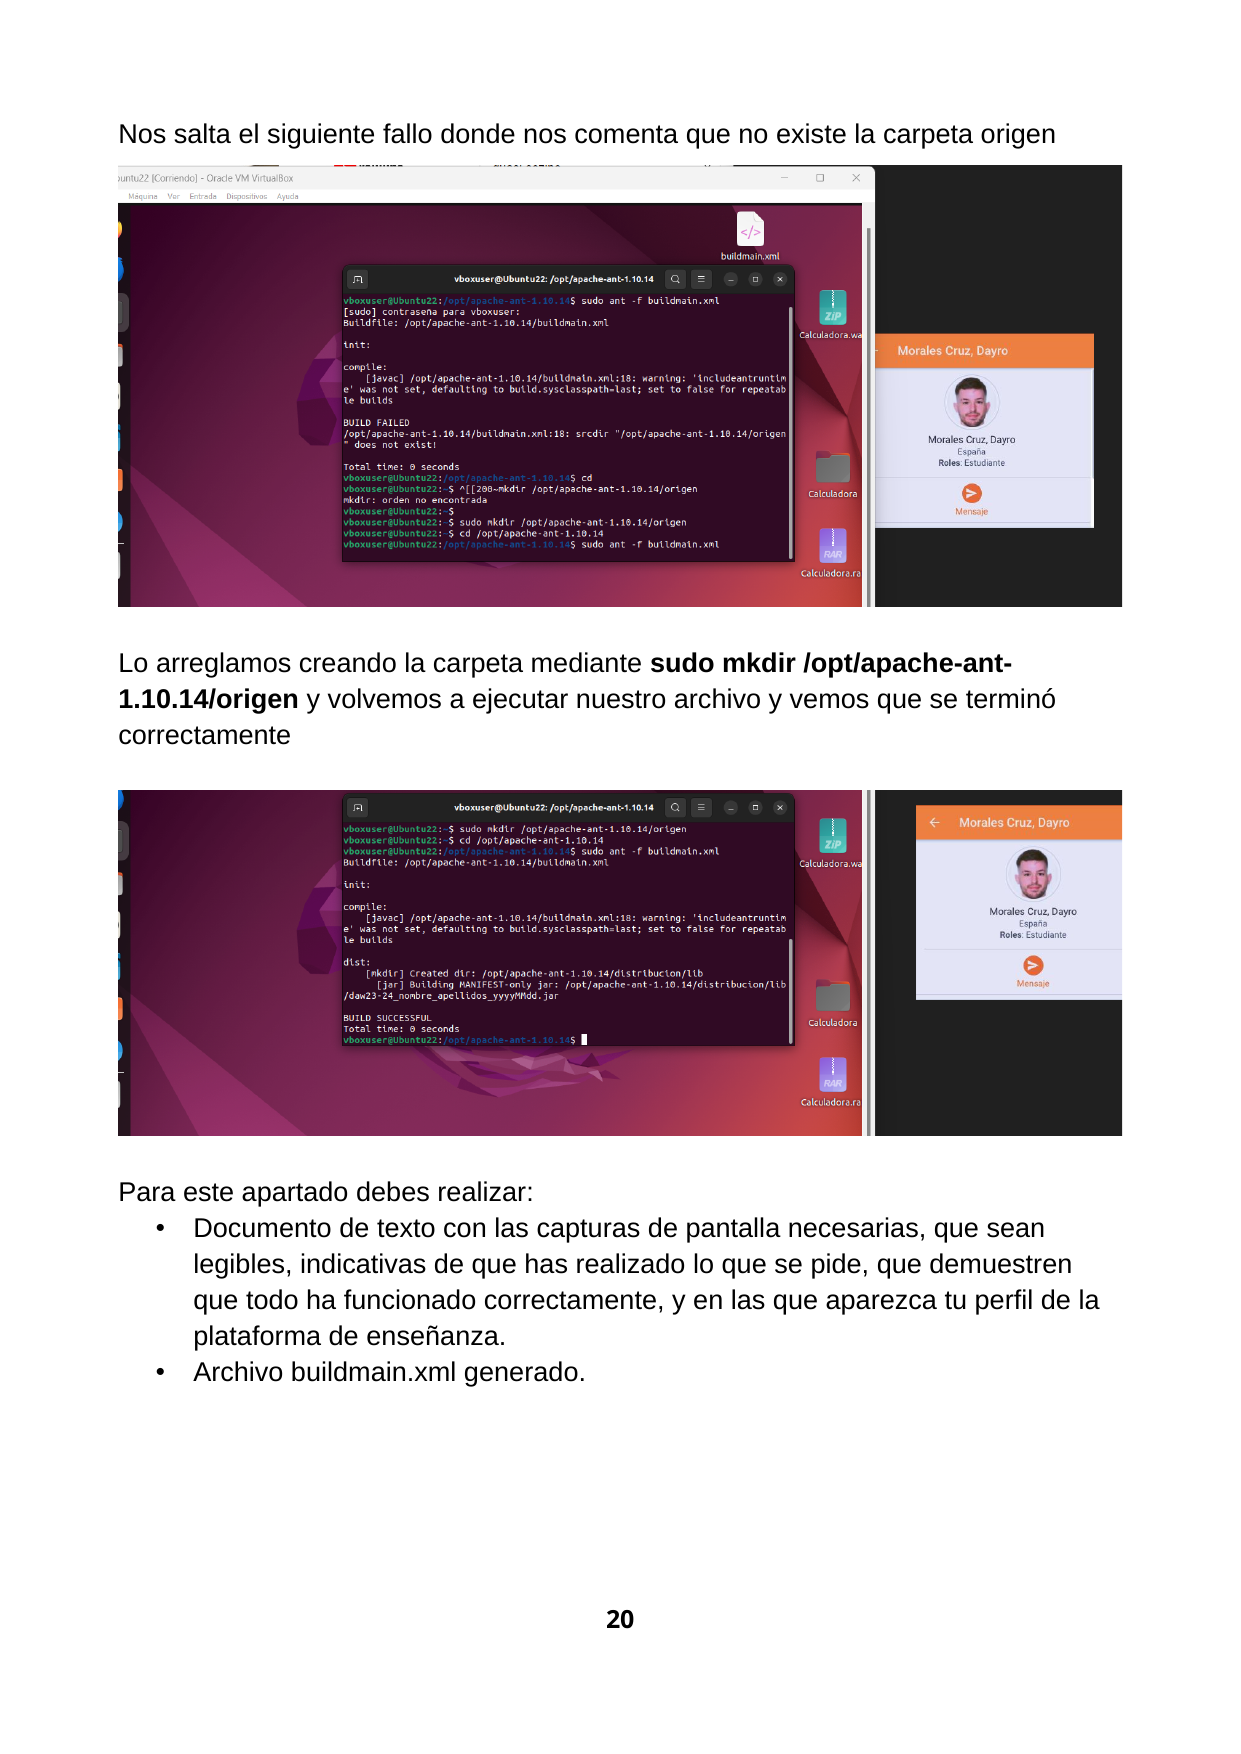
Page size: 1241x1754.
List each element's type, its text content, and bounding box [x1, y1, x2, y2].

picture [118, 165, 1123, 607]
text Nos salta el siguiente fallo donde nos comenta que no existe la carpeta origen [118, 118, 1122, 149]
picture [118, 790, 1123, 1136]
text Para este apartado debes realizar: [118, 1176, 1122, 1207]
list Documento de texto con las capturas de pantalla necesarias, que sean legibles, indicativas de que has realizado lo que se pide, que demuestren que todo ha funcionado correctamente, y en las que aparezca tu perfil de la plataforma de enseñanza. [156, 1212, 1122, 1351]
text Lo arreglamos creando la carpeta mediante sudo mkdir /opt/apache-ant-1.10.14/origen y volvemos a ejecutar nuestro archivo y vemos que se terminó correctamente [118, 647, 1122, 750]
list Archivo buildmain.xml generado. [156, 1356, 1122, 1387]
